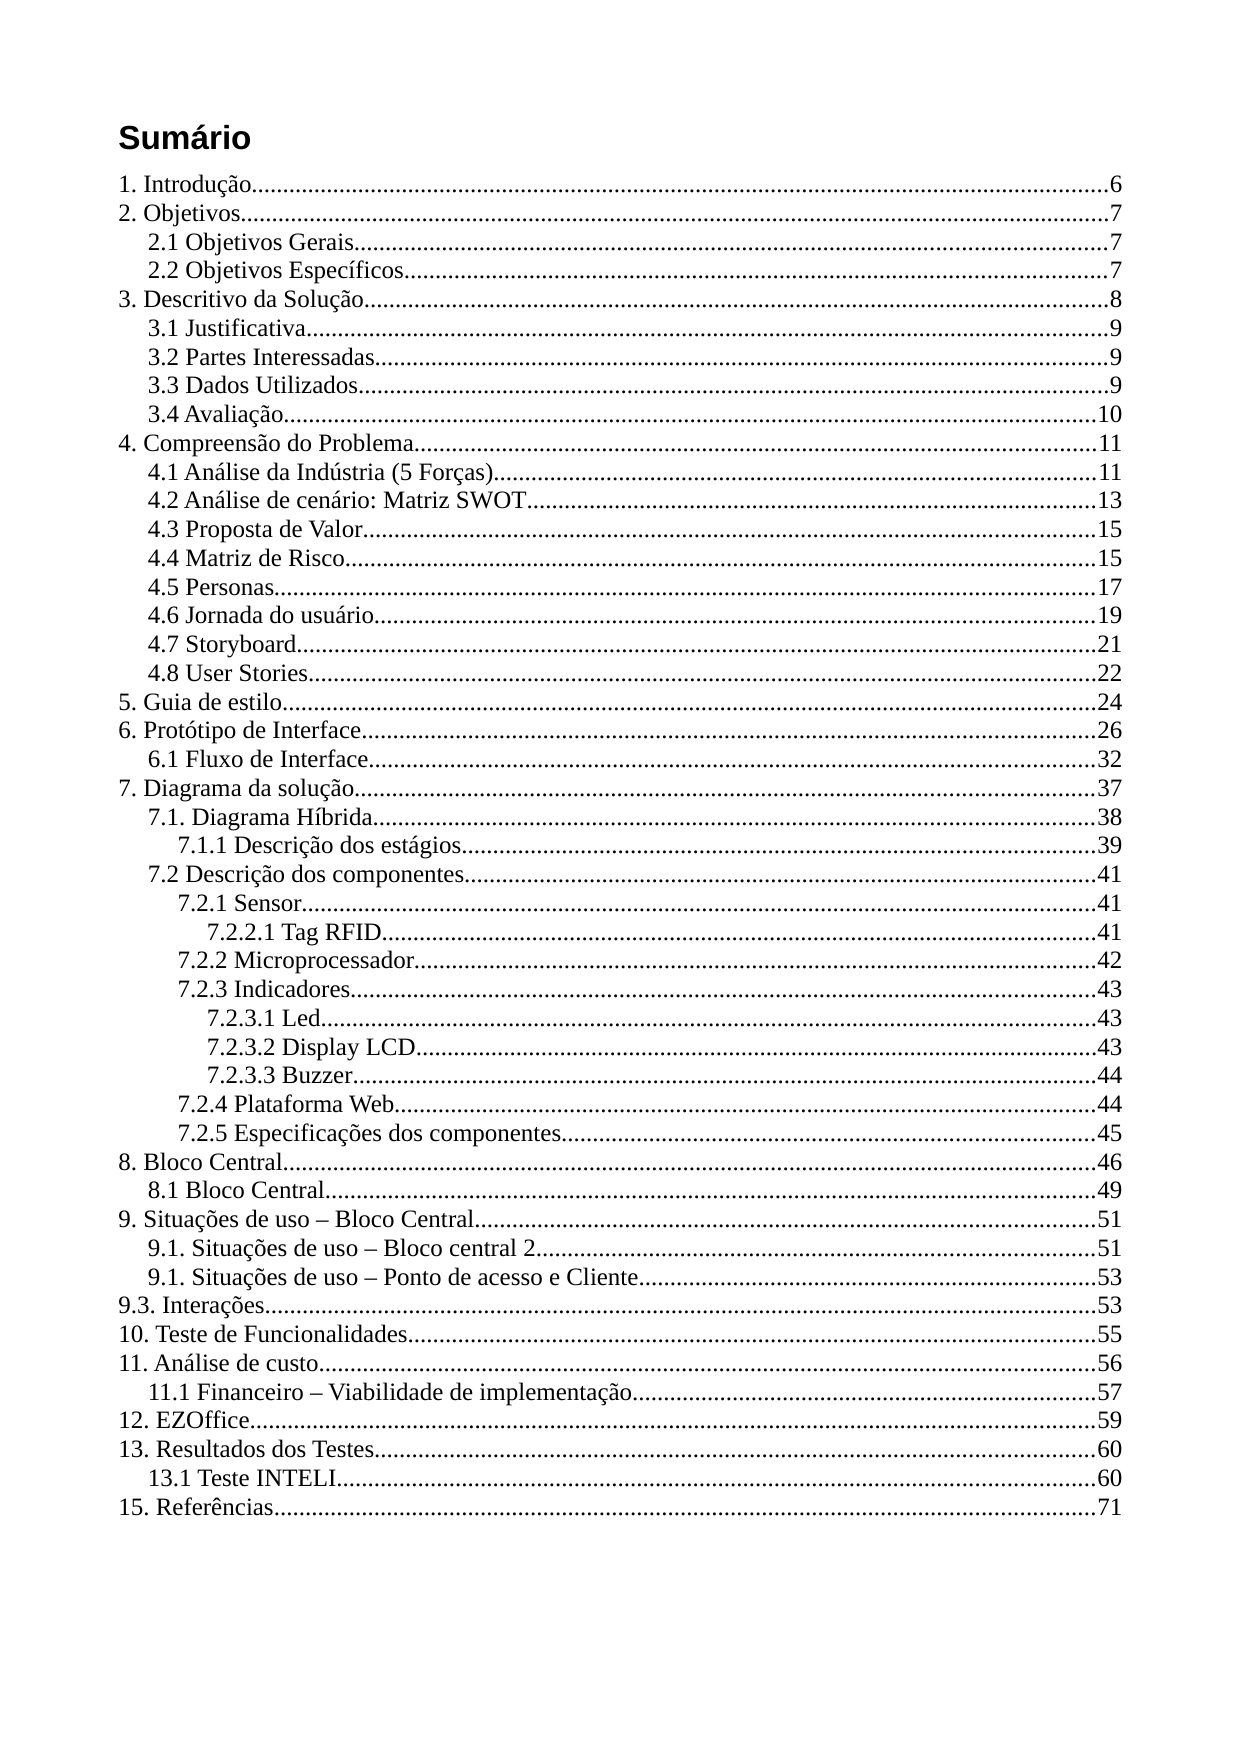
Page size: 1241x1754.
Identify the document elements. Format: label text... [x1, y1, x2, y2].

text 7.2.3.1 Led 43 [207, 1003, 1122, 1032]
text 4.2 Análise de cenário: Matriz SWOT 13 [148, 485, 1122, 514]
text 2.2 Objetivos Específicos 7 [148, 255, 1122, 284]
text 12. EZOffice 59 [118, 1405, 1122, 1434]
text 7.2 Descrição dos componentes 41 [148, 859, 1122, 888]
text 1. Introdução 6 [118, 169, 1122, 198]
text 13.1 Teste INTELI 60 [148, 1463, 1122, 1492]
text 4.6 Jornada do usuário 19 [148, 600, 1122, 629]
text 3.1 Justificativa 9 [148, 313, 1122, 342]
text 15. Referências 71 [118, 1492, 1122, 1520]
text 3.4 Avaliação 10 [148, 399, 1122, 428]
text 11. Análise de custo 56 [118, 1348, 1122, 1377]
text 2.1 Objetivos Gerais 7 [148, 227, 1122, 255]
text 13. Resultados dos Testes 60 [118, 1434, 1122, 1463]
text 7.2.3 Indicadores 43 [177, 974, 1122, 1003]
text 4.3 Proposta de Valor 15 [148, 514, 1122, 543]
text 3.2 Partes Interessadas 9 [148, 342, 1122, 370]
text 6. Protótipo de Interface 26 [118, 715, 1122, 744]
text 11.1 Financeiro – Viabilidade de implementação 57 [148, 1377, 1122, 1405]
text 7.2.4 Plataforma Web 44 [177, 1089, 1122, 1118]
text 9.1. Situações de uso – Ponto de acesso e Cliente 53 [148, 1262, 1122, 1290]
text 4.4 Matriz de Risco 15 [148, 543, 1122, 572]
text 4.8 User Stories 22 [148, 658, 1122, 687]
text 7.1. Diagrama Híbrida 38 [148, 802, 1122, 830]
text 7.2.2.1 Tag RFID 41 [207, 917, 1122, 945]
text 10. Teste de Funcionalidades 55 [118, 1319, 1122, 1348]
text 4.5 Personas 17 [148, 572, 1122, 600]
text 7.2.2 Microprocessador 42 [177, 945, 1122, 974]
text 2. Objetivos 7 [118, 198, 1122, 227]
text 7.2.3.3 Buzzer 44 [207, 1060, 1122, 1089]
text 3.3 Dados Utilizados 9 [148, 370, 1122, 399]
text 5. Guia de estilo 24 [118, 687, 1122, 715]
text 9.1. Situações de uso – Bloco central 2 51 [148, 1233, 1122, 1262]
text 9. Situações de uso – Bloco Central 51 [118, 1204, 1122, 1233]
text 4.7 Storyboard 21 [148, 629, 1122, 658]
subtitle Sumário [118, 118, 1122, 157]
text 7.2.3.2 Display LCD 43 [207, 1032, 1122, 1060]
text 3. Descritivo da Solução 8 [118, 284, 1122, 313]
text 4.1 Análise da Indústria (5 Forças) 11 [148, 457, 1122, 485]
text 7.2.1 Sensor 41 [177, 888, 1122, 917]
text 7.2.5 Especificações dos componentes 45 [177, 1118, 1122, 1147]
text 9.3. Interações 53 [118, 1290, 1122, 1319]
text 8. Bloco Central 46 [118, 1147, 1122, 1175]
text 7. Diagrama da solução 37 [118, 773, 1122, 802]
text 8.1 Bloco Central 49 [148, 1175, 1122, 1204]
text 7.1.1 Descrição dos estágios 39 [177, 830, 1122, 859]
text 4. Compreensão do Problema 11 [118, 428, 1122, 457]
text 6.1 Fluxo de Interface 32 [148, 744, 1122, 773]
